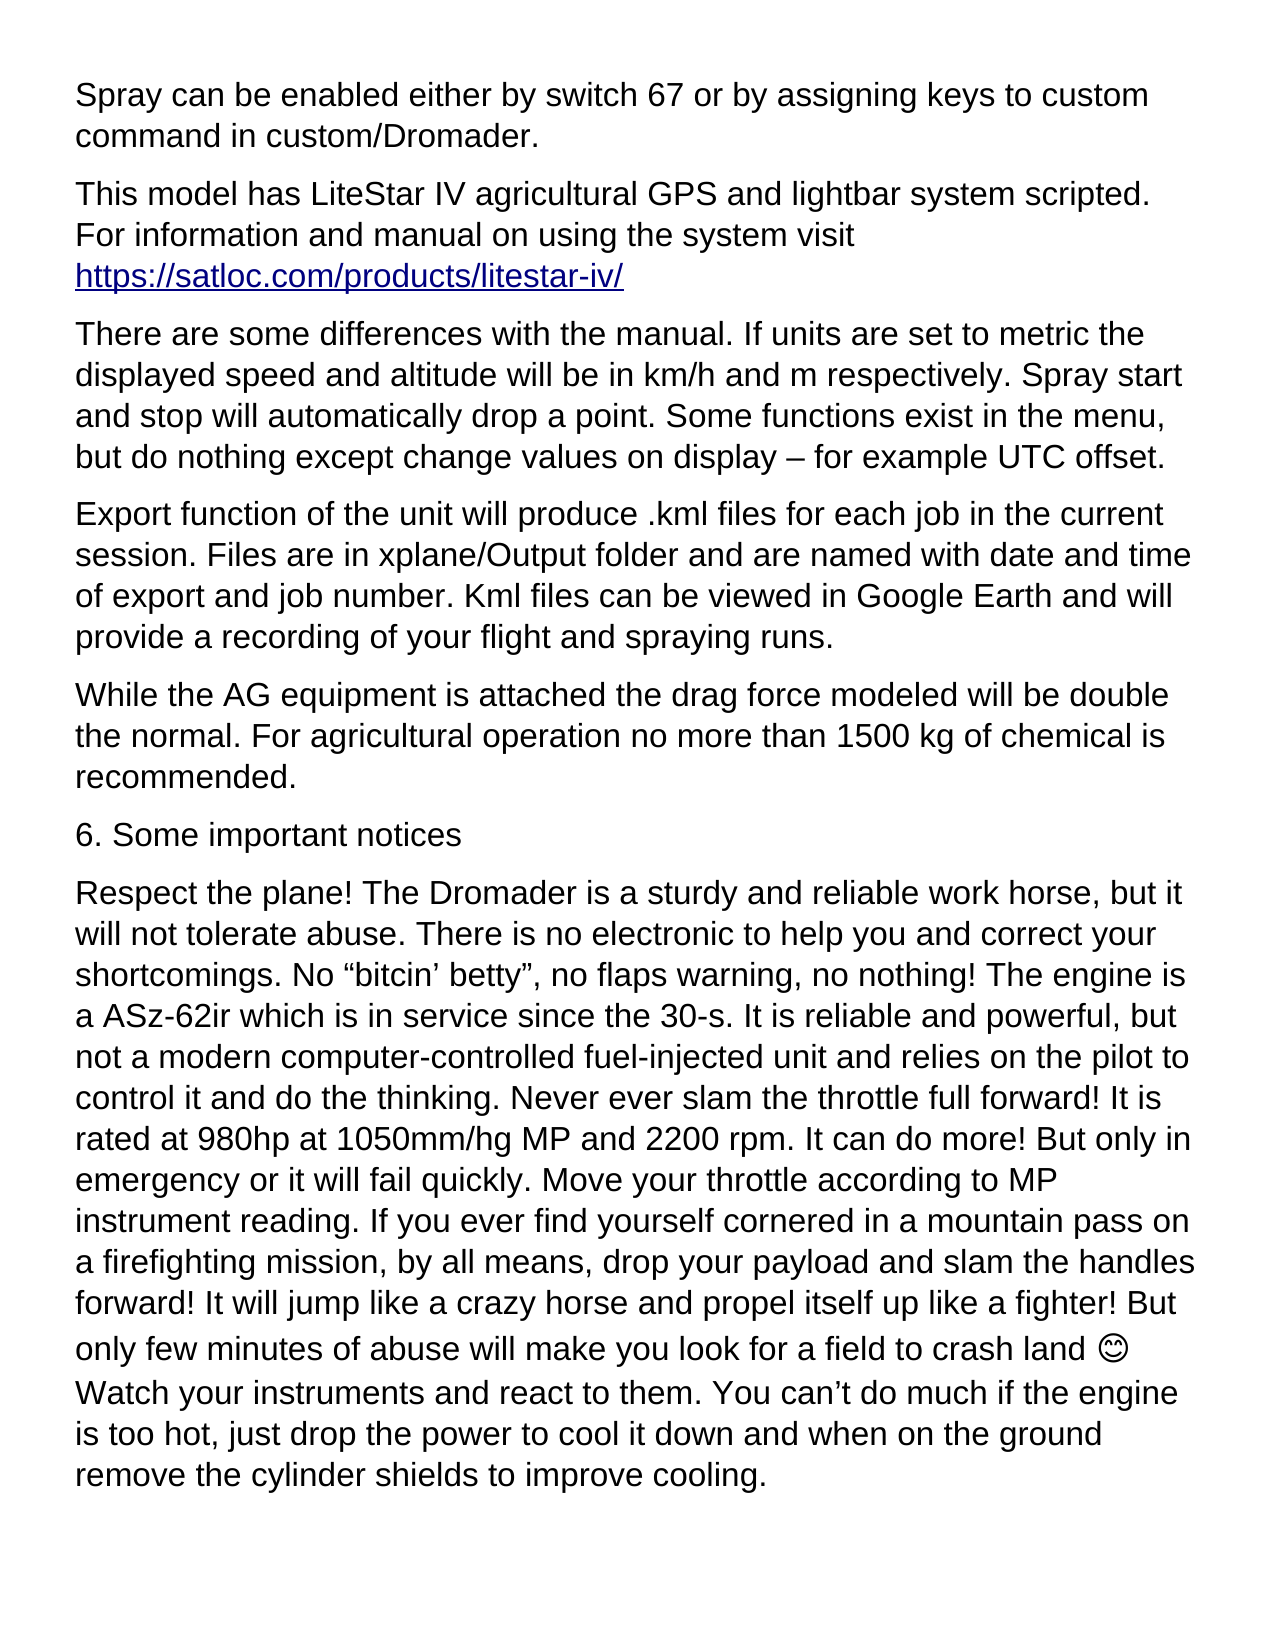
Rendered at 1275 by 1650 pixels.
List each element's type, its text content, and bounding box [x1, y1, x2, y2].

text Export function of the unit will produce .kml files for each job in the current session. Files are in xplane/Output folder and are named with date and time of export and job number. Kml files can be viewed in Google Earth and will provide a recording of your flight and spraying runs. [75, 494, 1200, 656]
text This model has LiteStar IV agricultural GPS and lightbar system scripted. For information and manual on using the system visit https://satloc.com/products/litestar-iv/ [75, 174, 1200, 294]
text Respect the plane! The Dromader is a sturdy and reliable work horse, but it will not tolerate abuse. There is no electronic to help you and correct your shortcomings. No “bitcin’ betty”, no flaps warning, no nothing! The engine is a ASz-62ir which is in service since the 30-s. It is reliable and powerful, but not a modern computer-controlled fuel-injected unit and relies on the pilot to control it and do the thinking. Never ever slam the throttle full forward! It is rated at 980hp at 1050mm/hg MP and 2200 rpm. It can do more! But only in emergency or it will fail quickly. Move your throttle according to MP instrument reading. If you ever find yourself cornered in a mountain pass on a firefighting mission, by all means, drop your payload and slam the handles forward! It will jump like a crazy horse and propel itself up like a fighter! But only few minutes of abuse will make you look for a field to crash land 😊 Watch your instruments and react to them. You can’t do much if the engine is too hot, just drop the power to cool it down and when on the ground remove the cylinder shields to improve cooling. [75, 873, 1200, 1493]
text There are some differences with the manual. If units are set to metric the displayed speed and altitude will be in km/h and m respectively. Spray start and stop will automatically drop a point. Some functions exist in the menu, but do nothing except change values on display – for example UTC offset. [75, 313, 1200, 475]
text While the AG equipment is attached the drag force modeled will be double the normal. For agricultural operation no more than 1500 kg of chemical is recommended. [75, 675, 1200, 796]
text Spray can be enabled either by switch 67 or by assigning keys to custom command in custom/Dromader. [75, 75, 1200, 154]
text 6. Some important notices [75, 815, 1200, 853]
